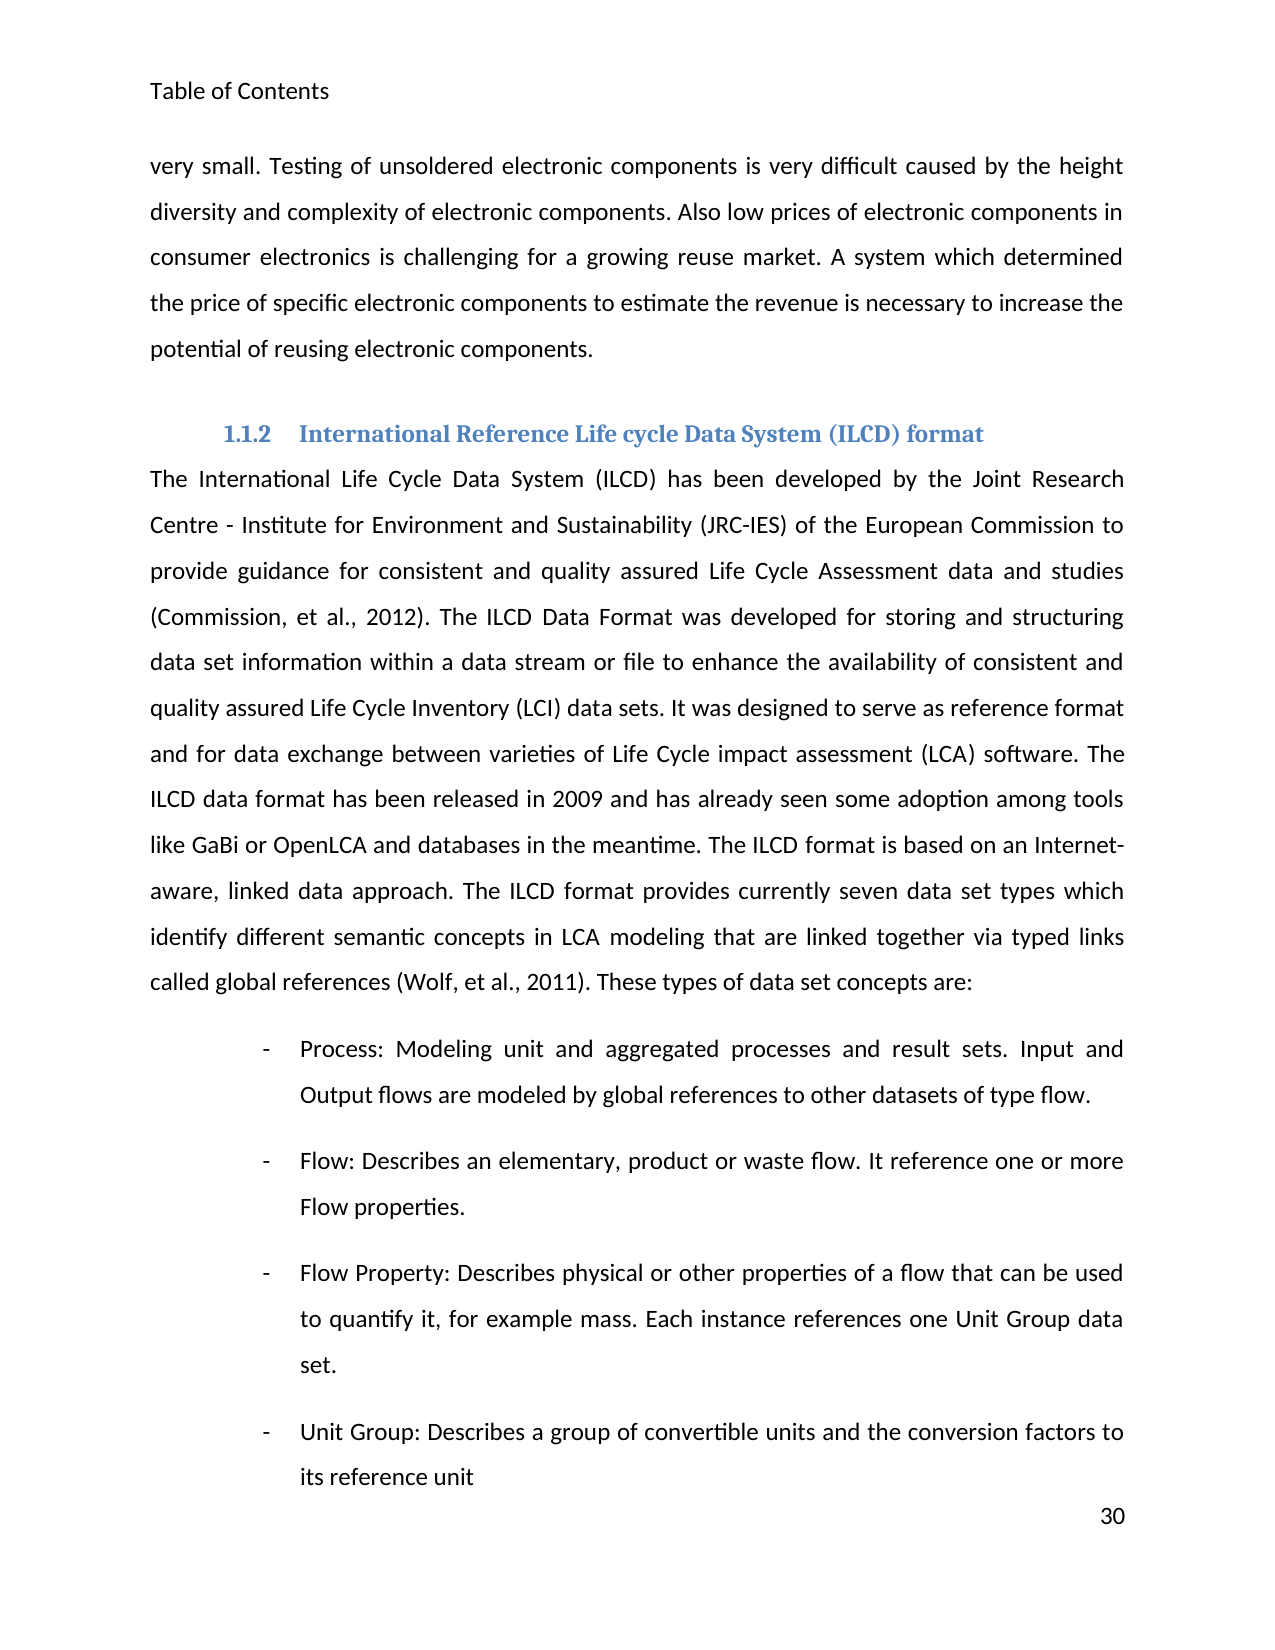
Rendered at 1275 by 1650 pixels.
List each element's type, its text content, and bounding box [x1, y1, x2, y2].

list Unit Group: Describes a group of convertible units and the conversion factors to its reference unit [262, 1416, 1125, 1492]
subtitle International Reference Life cycle Data System (ILCD) format [224, 420, 1125, 449]
list Process: Modeling unit and aggregated processes and result sets. Input and Output flows are modeled by global references to other datasets of type flow. [262, 1033, 1125, 1109]
list Flow: Describes an elementary, product or waste flow. It reference one or more Flow properties. [262, 1145, 1125, 1222]
text The International Life Cycle Data System (ILCD) has been developed by the Joint Research Centre - Institute for Environment and Sustainability (JRC-IES) of the European Commission to provide guidance for consistent and quality assured Life Cycle Assessment data and studies (Commission, et al., 2012). The ILCD Data Format was developed for storing and structuring data set information within a data stream or file to enhance the availability of consistent and quality assured Life Cycle Inventory (LCI) data sets. It was designed to serve as reference format and for data exchange between varieties of Life Cycle impact assessment (LCA) software. The ILCD data format has been released in 2009 and has already seen some adoption among tools like GaBi or OpenLCA and databases in the meantime. The ILCD format is based on an Internet-aware, linked data approach. The ILCD format provides currently seven data set types which identify different semantic concepts in LCA modeling that are linked together via typed links called global references (Wolf, et al., 2011). These types of data set concepts are: [150, 463, 1125, 997]
text very small. Testing of unsoldered electronic components is very difficult caused by the height diversity and complexity of electronic components. Also low prices of electronic components in consumer electronics is challenging for a growing reuse market. A system which determined the price of specific electronic components to estimate the revenue is necessary to increase the potential of reusing electronic components. [150, 150, 1125, 363]
list Flow Property: Describes physical or other properties of a flow that can be used to quantify it, for example mass. Each instance references one Unit Group data set. [262, 1258, 1125, 1379]
